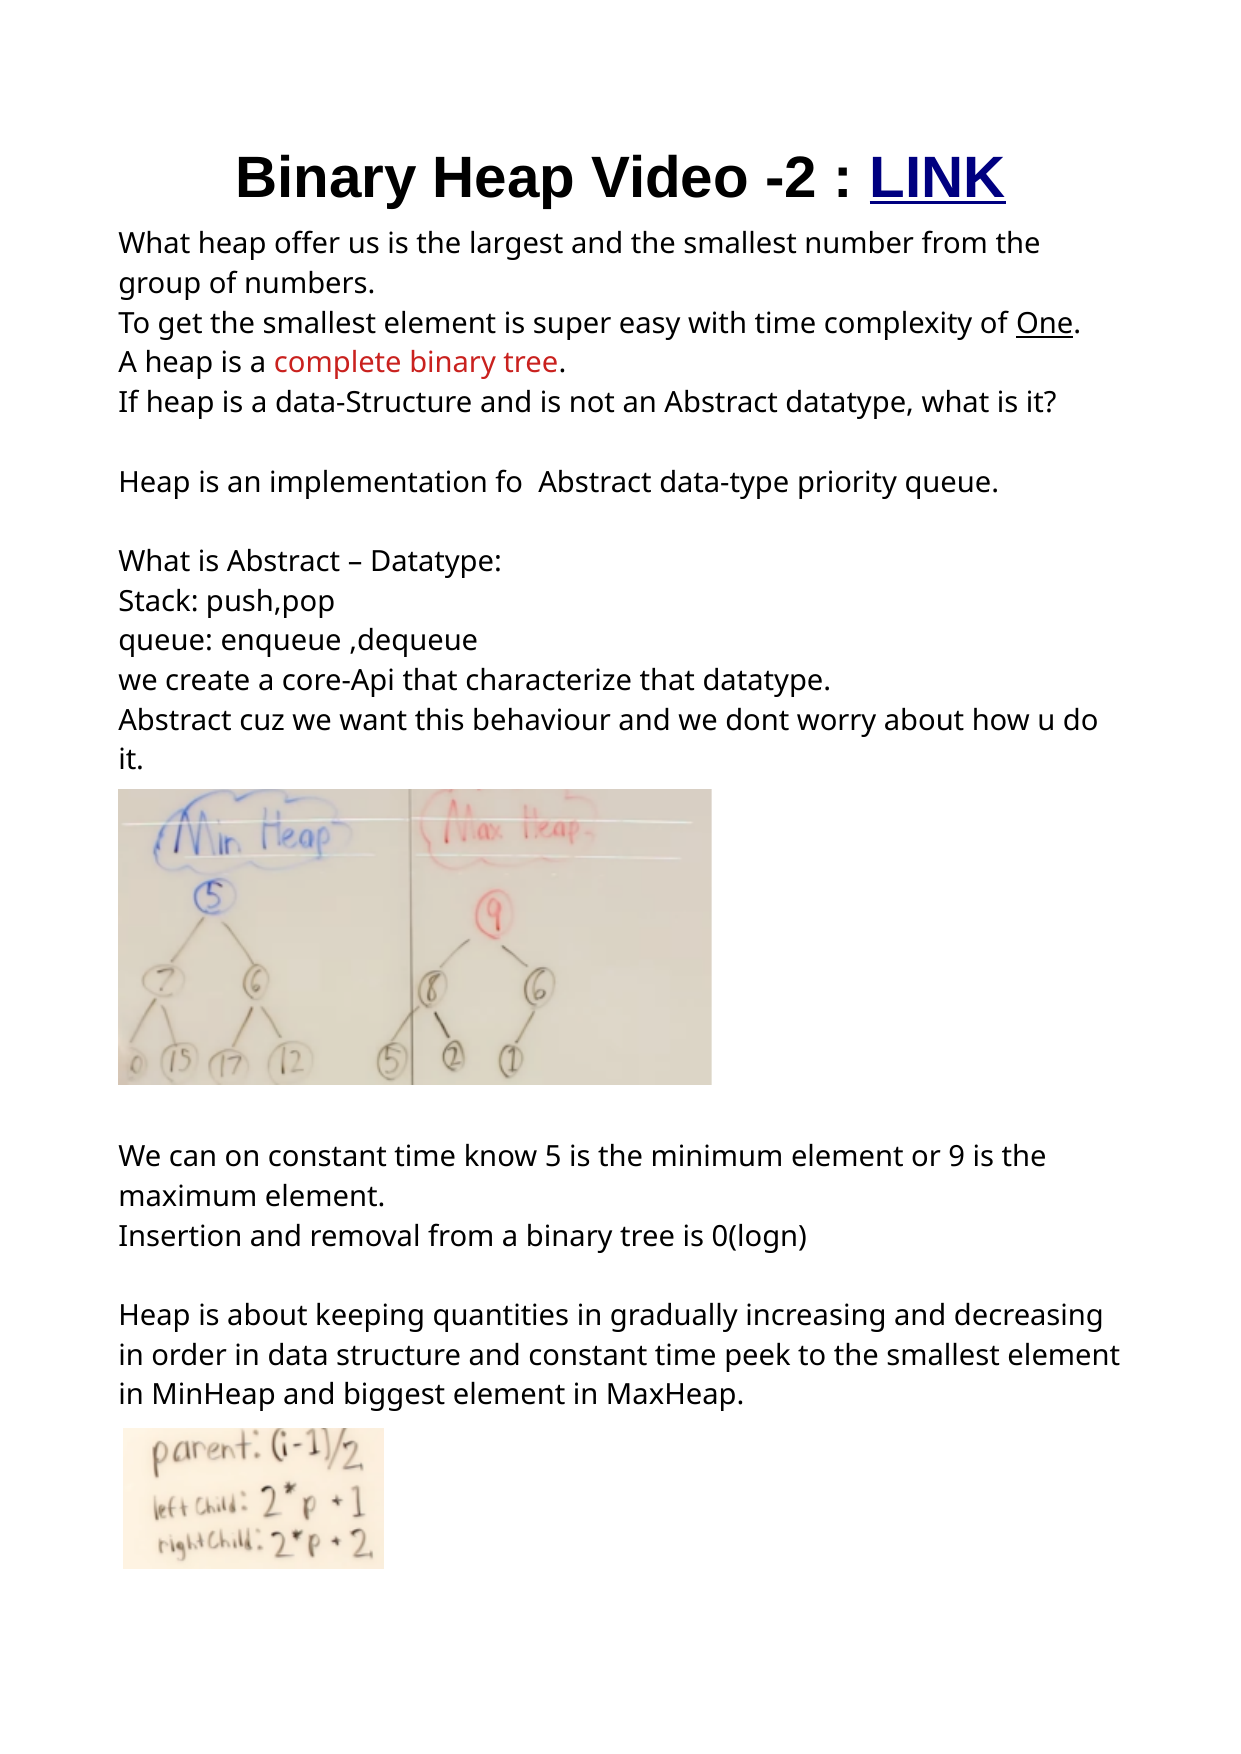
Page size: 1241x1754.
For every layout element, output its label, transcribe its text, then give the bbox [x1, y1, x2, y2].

text To get the smallest element is super easy with time complexity of One. [118, 302, 1122, 342]
picture [118, 789, 712, 1085]
picture [123, 1428, 384, 1569]
text If heap is a data-Structure and is not an Abstract datatype, what is it? [118, 381, 1122, 421]
text Insertion and removal from a binary tree is 0(logn) [118, 1215, 1122, 1254]
text queue: enqueue ,dequeue [118, 619, 1122, 659]
text A heap is a complete binary tree. [118, 342, 1122, 381]
text Heap is an implementation fo Abstract data-type priority queue. [118, 461, 1122, 501]
text What heap offer us is the largest and the smallest number from the group of numbers. [118, 223, 1122, 302]
text Abstract cuz we want this behaviour and we dont worry about how u do it. [118, 699, 1122, 778]
text Stack: push,pop [118, 580, 1122, 619]
text Heap is about keeping quantities in gradually increasing and decreasing in order in data structure and constant time peek to the smallest element in MinHeap and biggest element in MaxHeap. [118, 1294, 1122, 1413]
title Binary Heap Video -2 : LINK [118, 143, 1122, 210]
text What is Abstract – Datatype: [118, 540, 1122, 580]
text We can on constant time know 5 is the minimum element or 9 is the maximum element. [118, 1136, 1122, 1215]
text we create a core-Api that characterize that datatype. [118, 659, 1122, 699]
